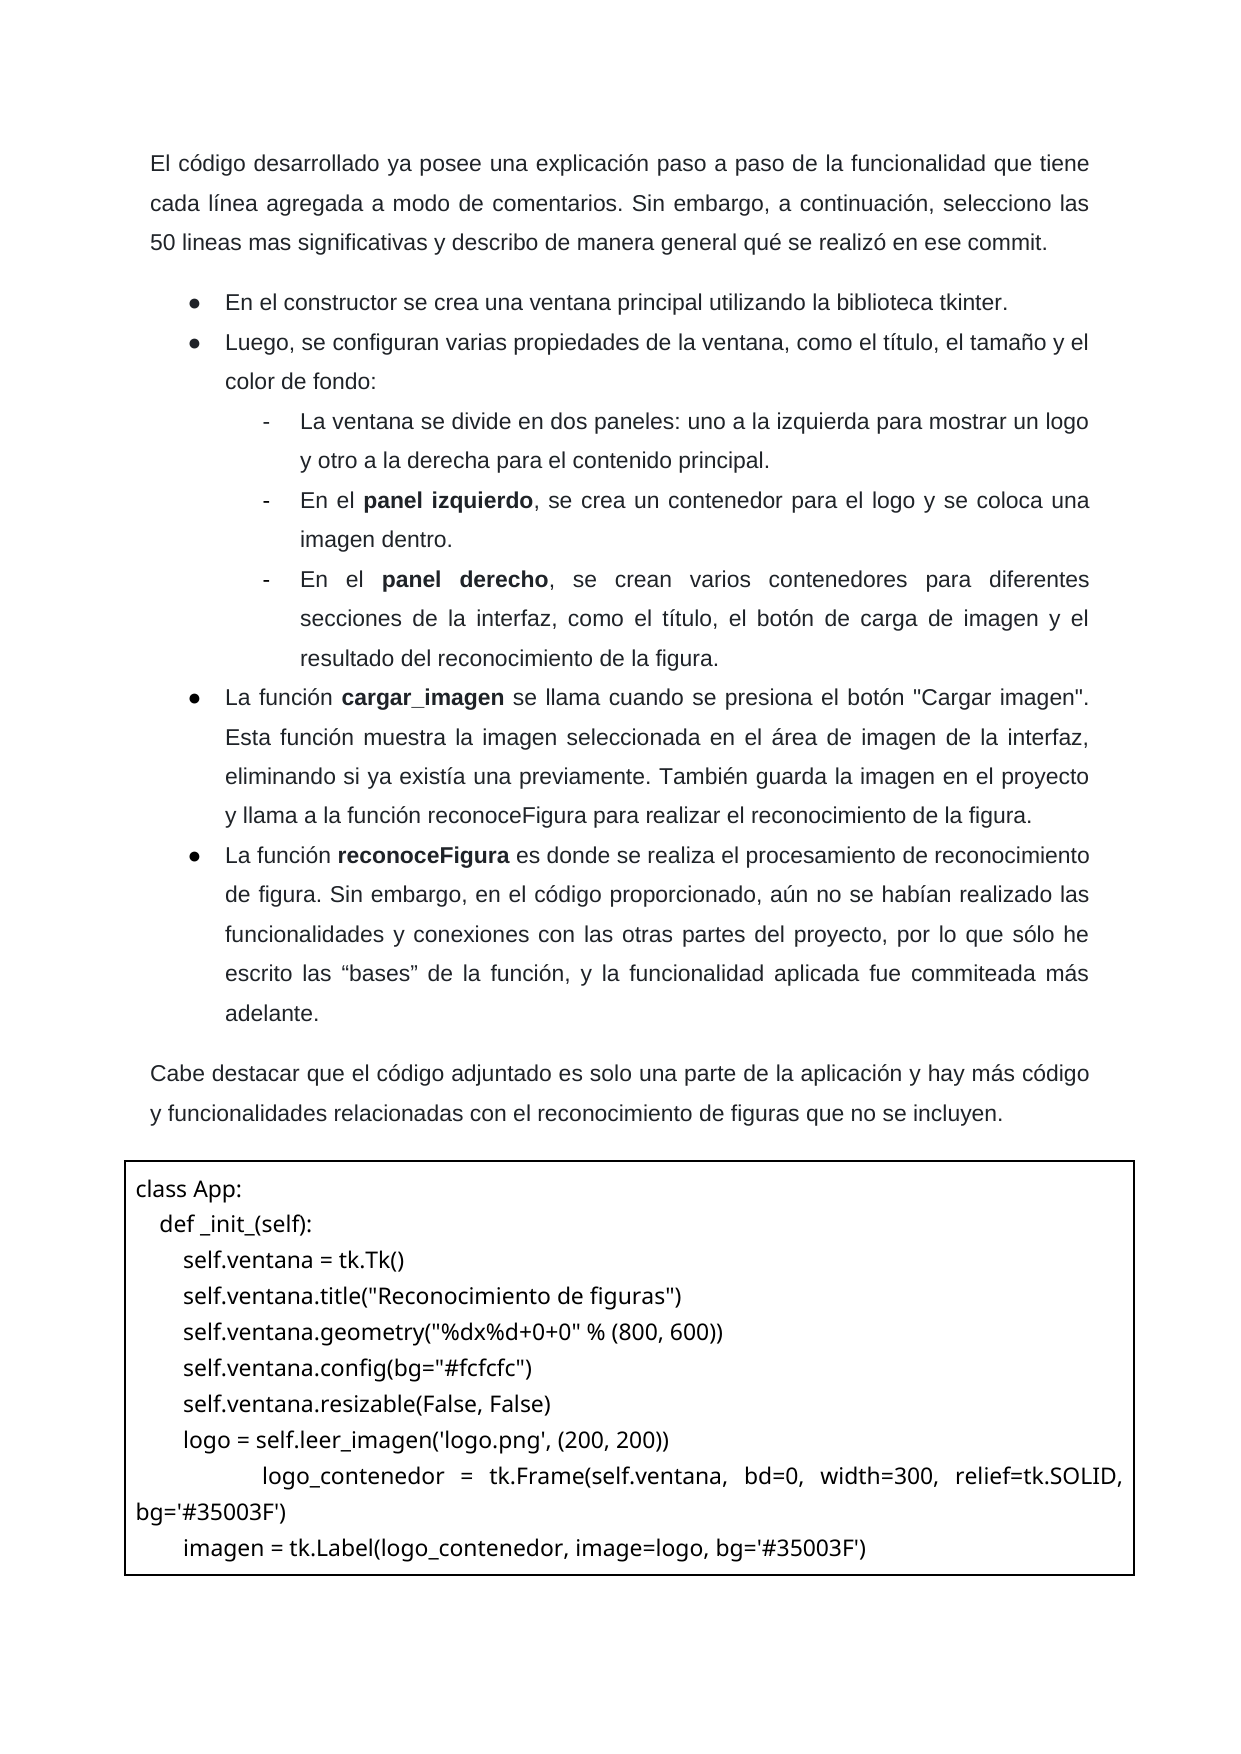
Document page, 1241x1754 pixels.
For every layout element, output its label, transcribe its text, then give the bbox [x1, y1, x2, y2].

list La función cargar_imagen se llama cuando se presiona el botón "Cargar imagen". Esta función muestra la imagen seleccionada en el área de imagen de la interfaz, eliminando si ya existía una previamente. También guarda la imagen en el proyecto y llama a la función reconoceFigura para realizar el reconocimiento de la figura. [187, 684, 1090, 829]
list La función reconoceFigura es donde se realiza el procesamiento de reconocimiento de figura. Sin embargo, en el código proporcionado, aún no se habían realizado las funcionalidades y conexiones con las otras partes del proyecto, por lo que sólo he escrito las “bases” de la función, y la funcionalidad aplicada fue commiteada más adelante. [187, 842, 1090, 1026]
text El código desarrollado ya posee una explicación paso a paso de la funcionalidad que tiene cada línea agregada a modo de comentarios. Sin embargo, a continuación, selecciono las 50 lineas mas significativas y describo de manera general qué se realizó en ese commit. [150, 150, 1090, 255]
list Luego, se configuran varias propiedades de la ventana, como el título, el tamaño y el color de fondo: [187, 329, 1090, 394]
list En el constructor se crea una ventana principal utilizando la biblioteca tkinter. [187, 289, 1090, 316]
table_header class App: def _init_(self): self.ventana = tk.Tk() self.ventana.title("Reconocimiento de figuras") self.ventana.geometry("%dx%d+0+0" % (800, 600)) self.ventana.config(bg="#fcfcfc") self.ventana.resizable(False, False) logo = self.leer_imagen('logo.png', (200, 200)) logo_contenedor = tk.Frame(self.ventana, bd=0, width=300, relief=tk.SOLID, bg='#35003F') imagen = tk.Label(logo_contenedor, image=logo, bg='#35003F') [126, 1162, 1133, 1573]
list En el panel derecho, se crean varios contenedores para diferentes secciones de la interfaz, como el título, el botón de carga de imagen y el resultado del reconocimiento de la figura. [262, 566, 1090, 671]
text Cabe destacar que el código adjuntado es solo una parte de la aplicación y hay más código y funcionalidades relacionadas con el reconocimiento de figuras que no se incluyen. [150, 1060, 1090, 1126]
list En el panel izquierdo, se crea un contenedor para el logo y se coloca una imagen dentro. [262, 487, 1090, 552]
list La ventana se divide en dos paneles: uno a la izquierda para mostrar un logo y otro a la derecha para el contenido principal. [262, 408, 1090, 473]
